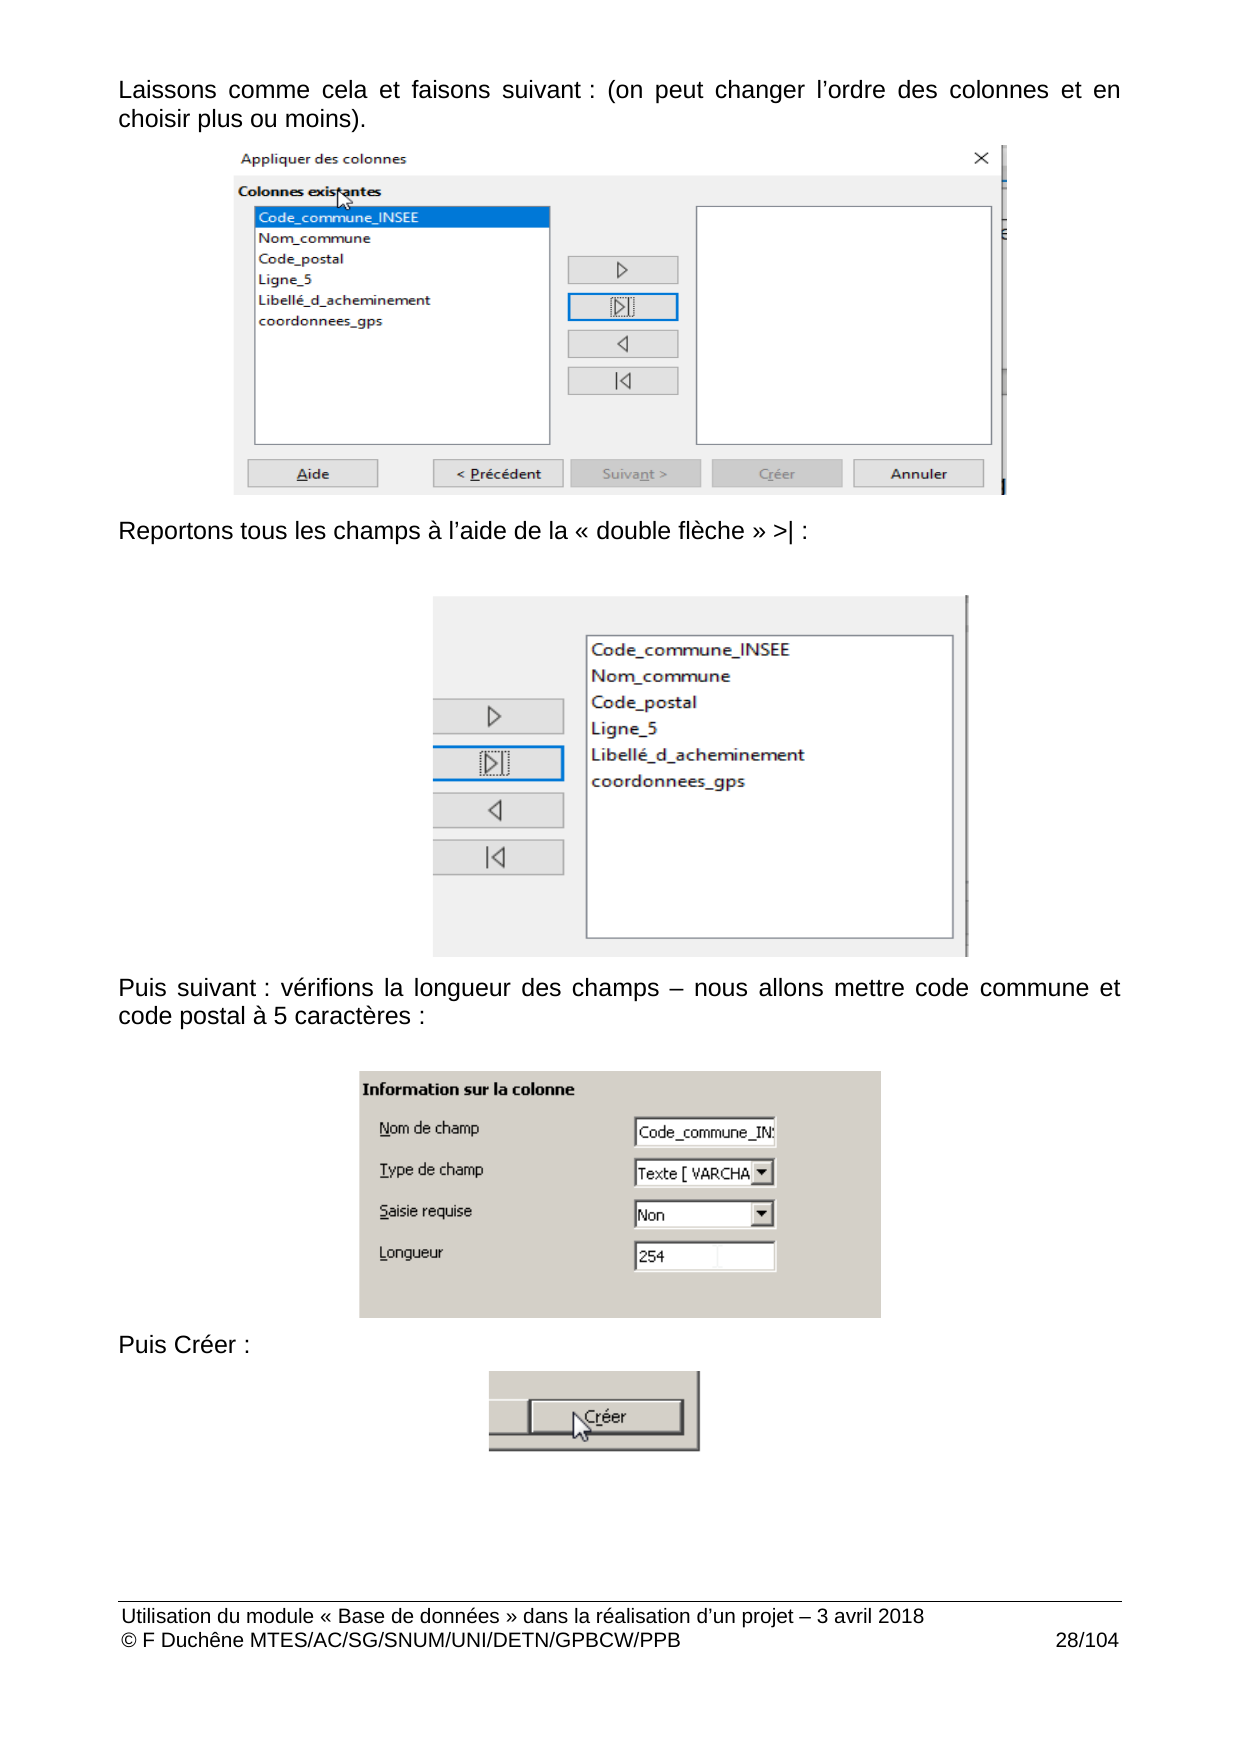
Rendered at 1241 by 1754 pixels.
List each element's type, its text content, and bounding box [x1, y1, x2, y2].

text Puis suivant : vérifions la longueur des champs – nous allons mettre code commune et code postal à 5 caractères : [118, 972, 1122, 1030]
picture [488, 1371, 752, 1472]
picture [359, 1071, 881, 1318]
picture [233, 145, 1007, 495]
text Reportons tous les champs à l’aide de la « double flèche » >| : [118, 516, 1122, 545]
text Puis Créer : [118, 1330, 1122, 1359]
picture [432, 595, 969, 957]
text Laissons comme cela et faisons suivant : (on peut changer l’ordre des colonnes et en choisir plus ou moins). [118, 75, 1122, 132]
